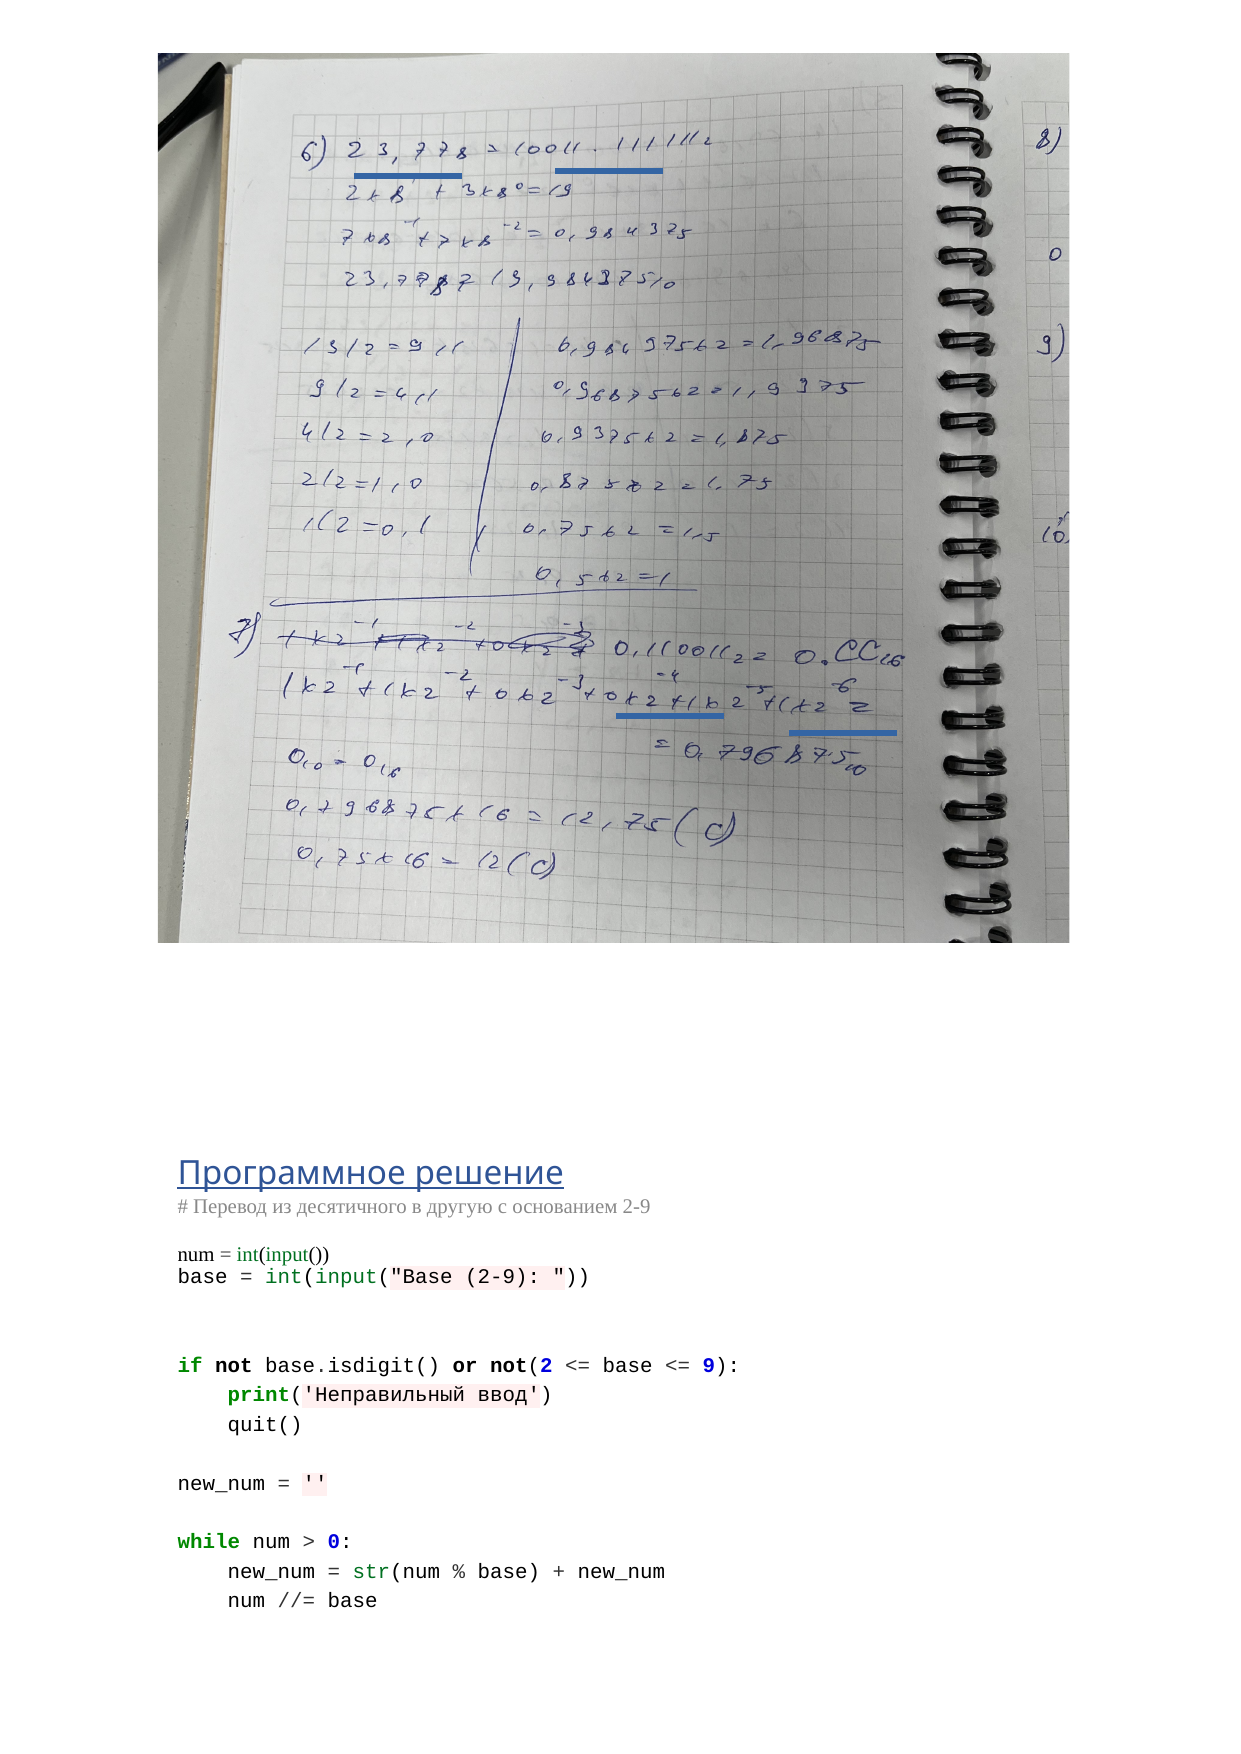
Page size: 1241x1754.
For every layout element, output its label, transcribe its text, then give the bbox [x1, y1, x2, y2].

picture [157, 142, 1070, 633]
text num //= base [177, 1590, 1152, 1614]
text base = int(input("Base (2-9): ")) [177, 1266, 1152, 1290]
subtitle Программное решение [177, 1148, 1152, 1194]
text new_num = '' [177, 1472, 1152, 1496]
text new_num = str(num % base) + new_num [177, 1561, 1152, 1584]
text # Перевод из десятичного в другую с основанием 2-9 [177, 1194, 1152, 1218]
text if not base.isdigit() or not(2 <= base <= 9): [177, 1354, 1152, 1378]
text quit() [177, 1413, 1152, 1437]
text num = int(input()) [177, 1242, 1152, 1266]
text while num > 0: [177, 1531, 1152, 1555]
text print('Неправильный ввод') [177, 1384, 1152, 1408]
